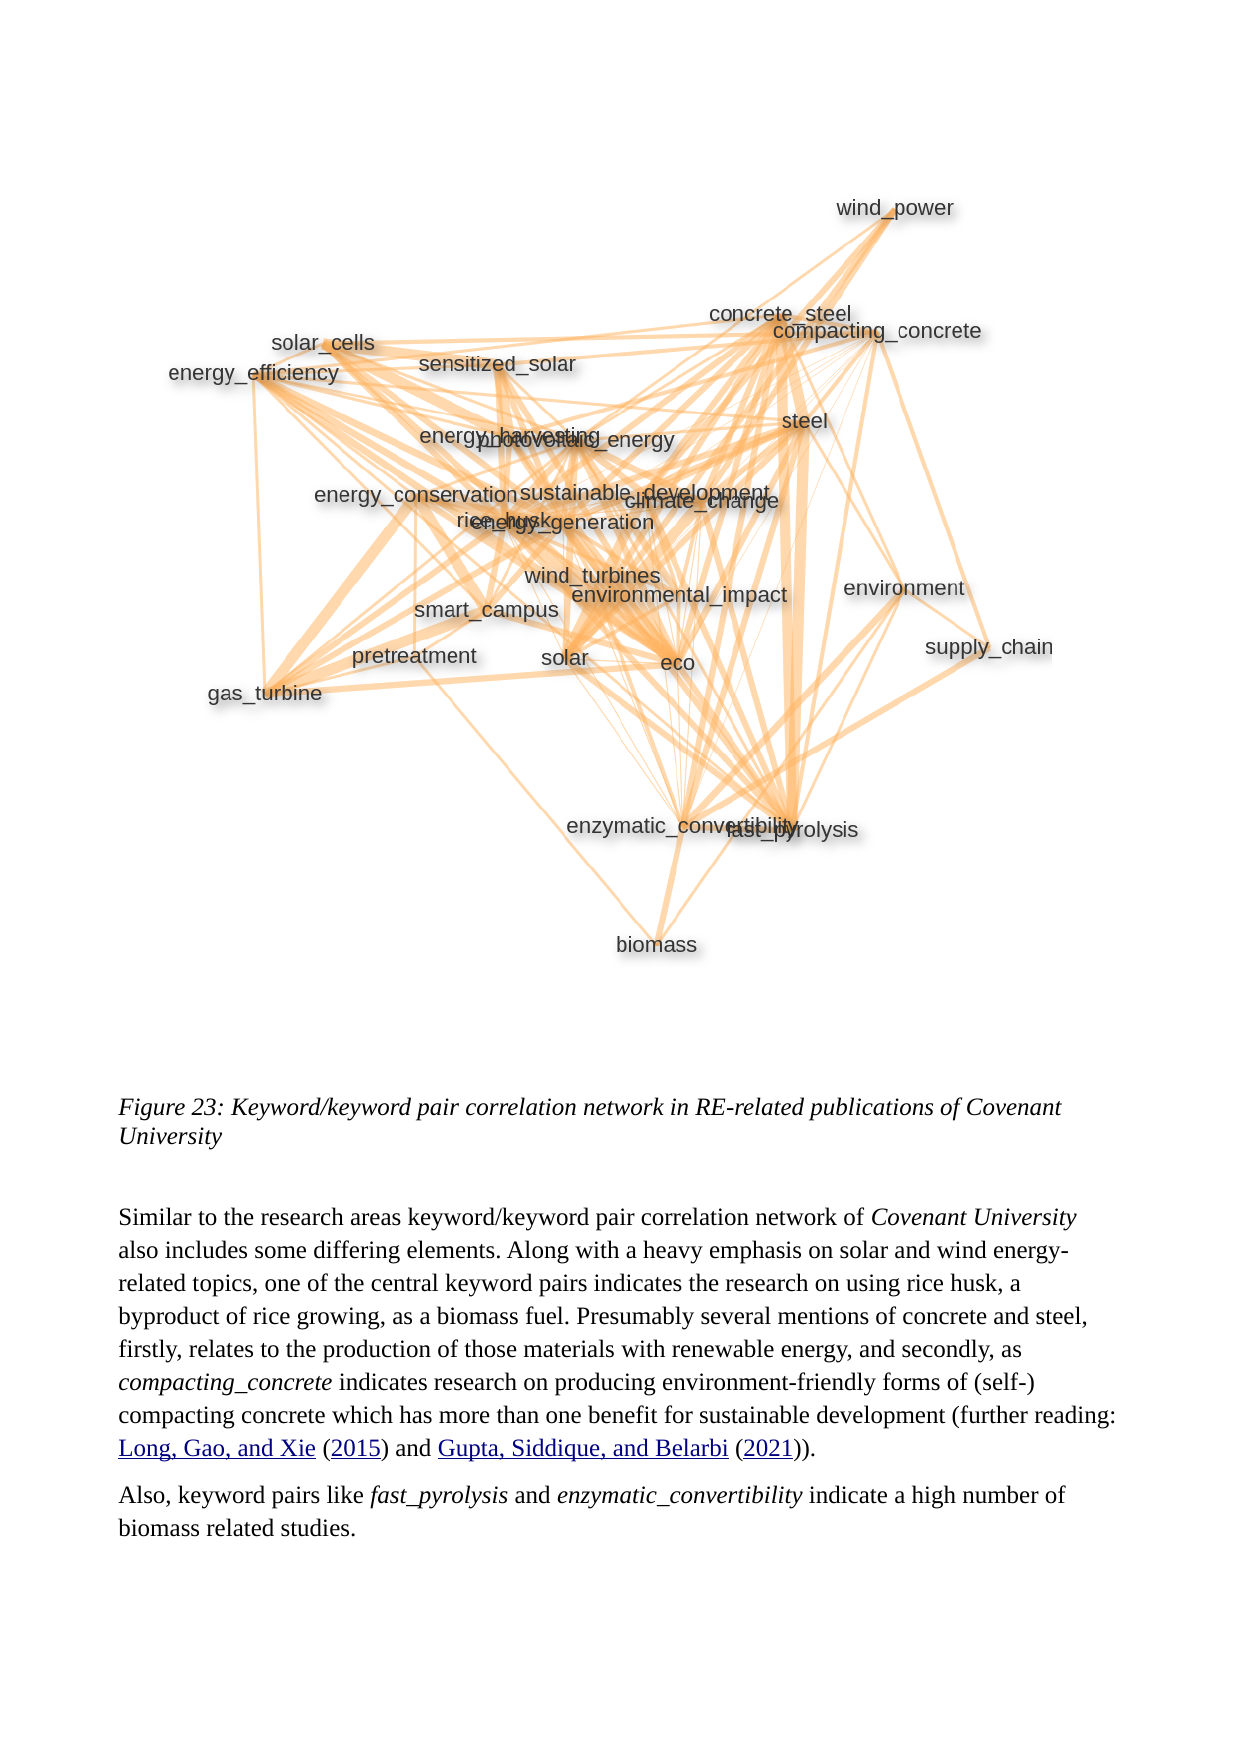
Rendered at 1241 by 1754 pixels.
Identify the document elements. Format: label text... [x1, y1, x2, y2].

text Also, keyword pairs like fast_pyrolysis and enzymatic_convertibility indicate a high number of biomass related studies. [118, 1480, 1122, 1542]
picture [118, 130, 1123, 1093]
text Similar to the research areas keyword/keyword pair correlation network of Covenant University also includes some differing elements. Along with a heavy emphasis on solar and wind energy-related topics, one of the central keyword pairs indicates the research on using rice husk, a byproduct of rice growing, as a biomass fuel. Presumably several mentions of concrete and steel, firstly, relates to the production of those materials with renewable energy, and secondly, as compacting_concrete indicates research on producing environment-friendly forms of (self-) compacting concrete which has more than one benefit for sustainable development (further reading: Long, Gao, and Xie (2015) and Gupta, Siddique, and Belarbi (2021)). [118, 1202, 1122, 1462]
text Figure 23: Keyword/keyword pair correlation network in RE-related publications of Covenant University [118, 1093, 1122, 1150]
